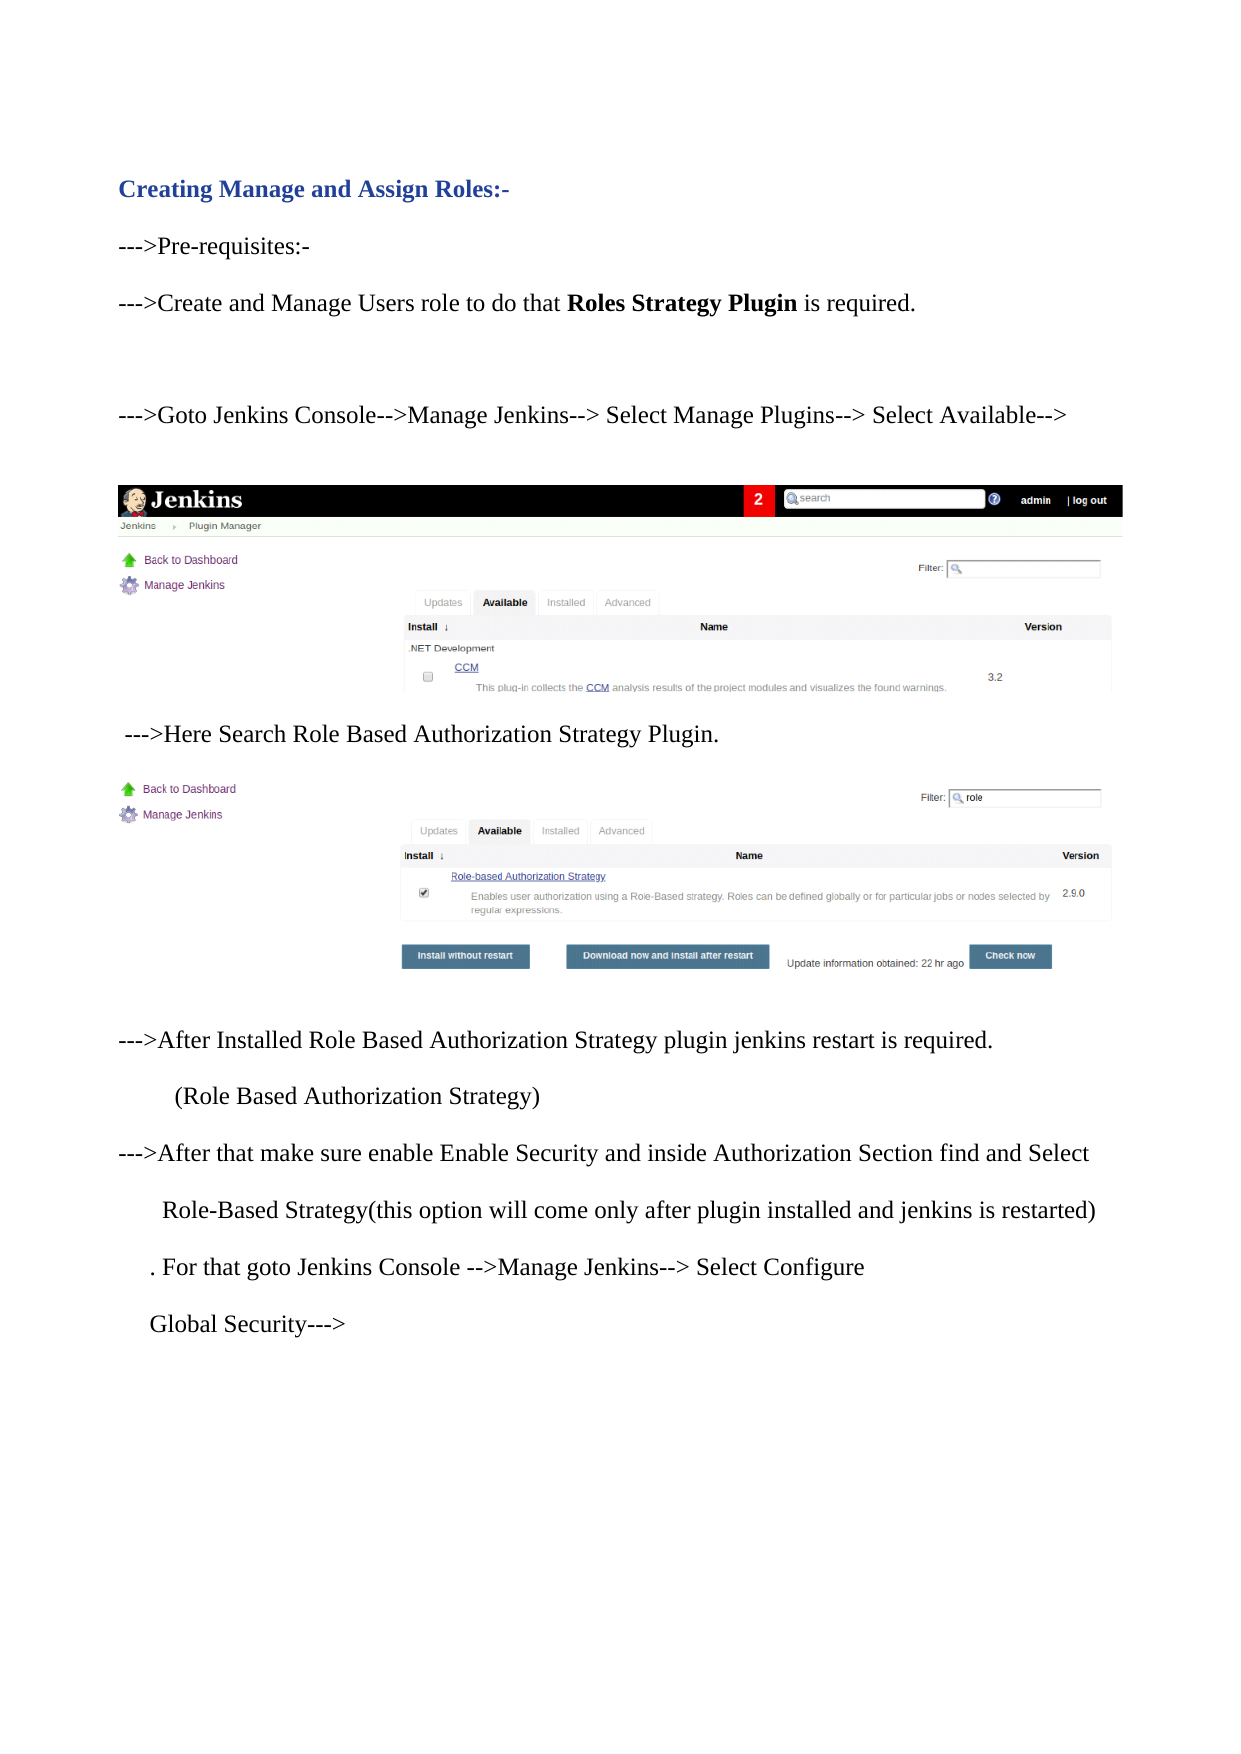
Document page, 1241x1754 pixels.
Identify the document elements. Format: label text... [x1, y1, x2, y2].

text . For that goto Jenkins Console -->Manage Jenkins--> Select Configure [118, 1252, 1122, 1281]
text --->After Installed Role Based Authorization Strategy plugin jenkins restart is required. [118, 1025, 1122, 1053]
text --->Goto Jenkins Console-->Manage Jenkins--> Select Manage Plugins--> Select Available--> [118, 401, 1122, 429]
text Global Security---> [118, 1309, 1122, 1338]
text --->After that make sure enable Enable Security and inside Authorization Section find and Select [118, 1138, 1122, 1167]
text --->Pre-requisites:- [118, 231, 1122, 260]
text --->Here Search Role Based Authorization Strategy Plugin. [118, 719, 1122, 748]
text Creating Manage and Assign Roles:- [118, 174, 1122, 203]
text --->Create and Manage Users role to do that Roles Strategy Plugin is required. [118, 288, 1122, 316]
text (Role Based Authorization Strategy) [118, 1081, 1122, 1110]
text Role-Based Strategy(this option will come only after plugin installed and jenkins is restarted) [118, 1195, 1122, 1224]
